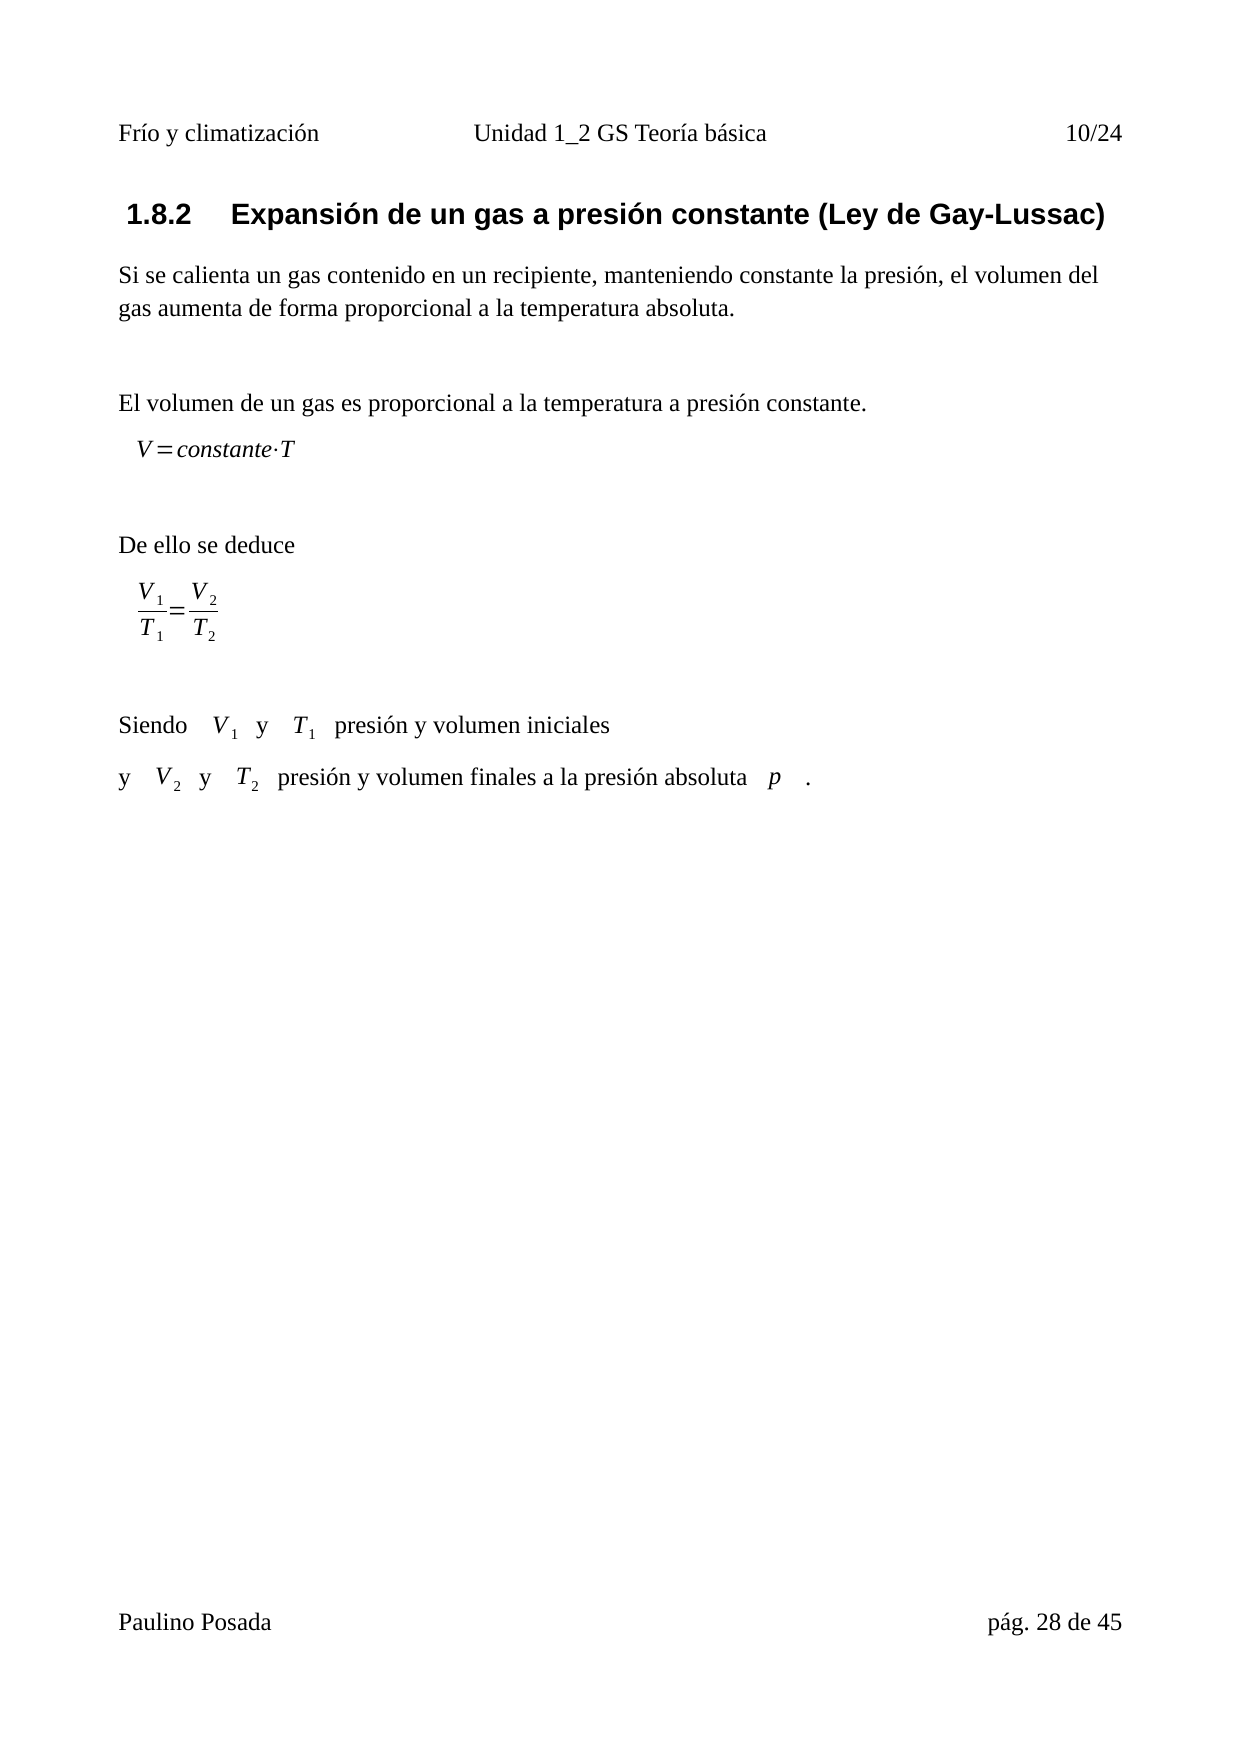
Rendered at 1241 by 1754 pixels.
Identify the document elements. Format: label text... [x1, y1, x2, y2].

text El volumen de un gas es proporcional a la temperatura a presión constante. [118, 388, 1122, 417]
subtitle Expansión de un gas a presión constante (Ley de Gay-Lussac) [118, 197, 1122, 231]
text Si se calienta un gas contenido en un recipiente, manteniendo constante la presión, el volumen del gas aumenta de forma proporcional a la temperatura absoluta. [118, 260, 1122, 322]
text Siendo y presión y volumen iniciales [118, 711, 1122, 743]
text De ello se deduce [118, 530, 1122, 559]
text y y presión y volumen finales a la presión absoluta . [118, 762, 1122, 794]
